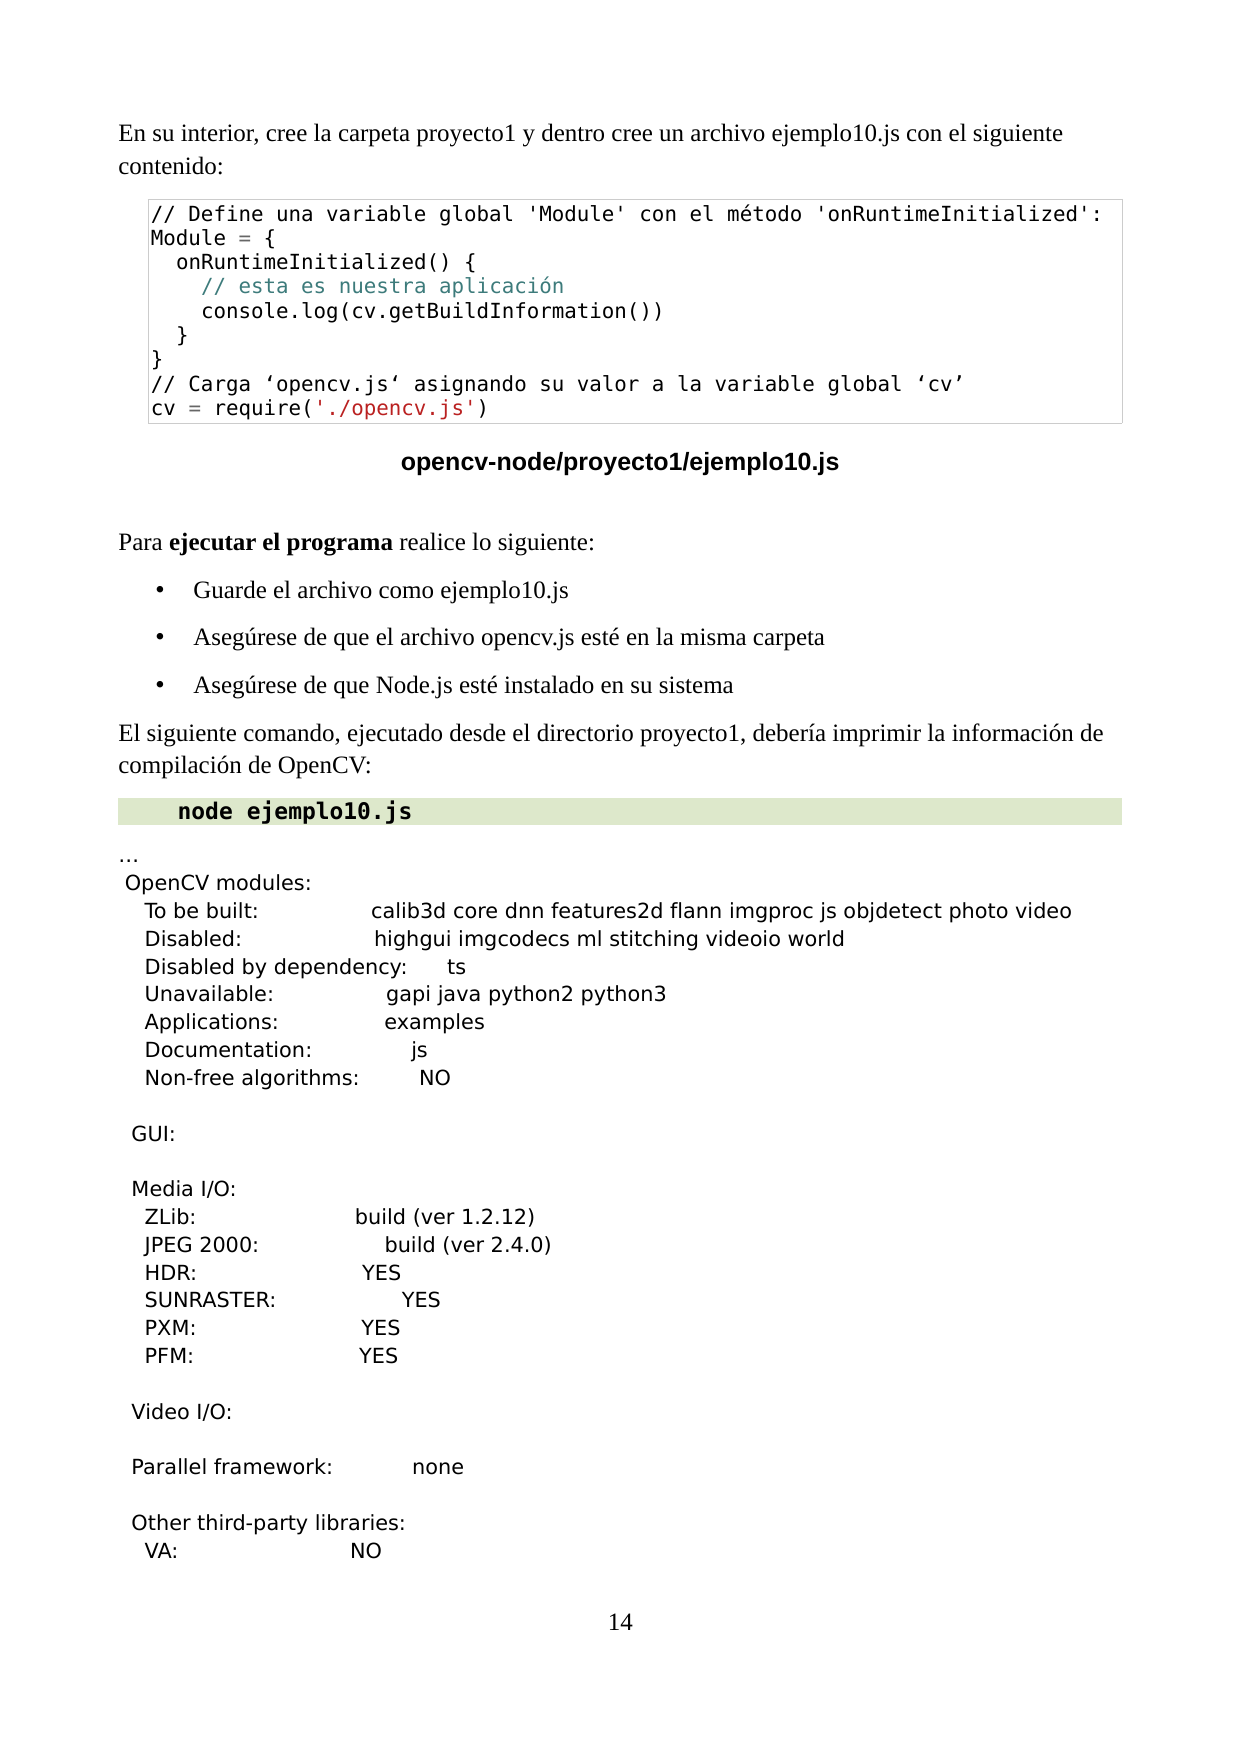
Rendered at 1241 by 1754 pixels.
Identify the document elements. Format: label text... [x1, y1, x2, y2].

text Unavailable: gapi java python2 python3 [118, 982, 1122, 1007]
text Applications: examples [118, 1010, 1122, 1034]
text Non-free algorithms: NO [118, 1066, 1122, 1090]
text ZLib: build (ver 1.2.12) [118, 1205, 1122, 1229]
text } [149, 320, 1122, 344]
text Disabled by dependency: ts [118, 955, 1122, 979]
text PFM: YES [118, 1344, 1122, 1368]
text OpenCV modules: [118, 871, 1122, 896]
text HDR: YES [118, 1261, 1122, 1285]
text } [149, 344, 1122, 369]
text // Define una variable global 'Module' con el método 'onRuntimeInitialized': [149, 200, 1122, 223]
text Module = { [149, 223, 1122, 247]
text En su interior, cree la carpeta proyecto1 y dentro cree un archivo ejemplo10.js con el siguiente contenido: [118, 118, 1122, 180]
text … [118, 843, 1122, 868]
text Documentation: js [118, 1038, 1122, 1062]
text PXM: YES [118, 1316, 1122, 1341]
text // Carga ‘opencv.js‘ asignando su valor a la variable global ‘cv’ [149, 369, 1122, 393]
text opencv-node/proyecto1/ejemplo10.js [118, 447, 1122, 476]
text cv = require('./opencv.js') [149, 393, 1122, 423]
list Asegúrese de que el archivo opencv.js esté en la misma carpeta [156, 622, 1122, 651]
list Asegúrese de que Node.js esté instalado en su sistema [156, 670, 1122, 699]
text El siguiente comando, ejecutado desde el directorio proyecto1, debería imprimir la información de compilación de OpenCV: [118, 718, 1122, 779]
text GUI: [118, 1122, 1122, 1146]
text JPEG 2000: build (ver 2.4.0) [118, 1233, 1122, 1257]
text // esta es nuestra aplicación [149, 272, 1122, 296]
text Parallel framework: none [118, 1455, 1122, 1479]
text console.log(cv.getBuildInformation()) [149, 296, 1122, 320]
text node ejemplo10.js [118, 798, 1122, 825]
text Video I/O: [118, 1400, 1122, 1424]
text Media I/O: [118, 1177, 1122, 1201]
text Disabled: highgui imgcodecs ml stitching videoio world [118, 927, 1122, 951]
text VA: NO [118, 1539, 1122, 1563]
text Para ejecutar el programa realice lo siguiente: [118, 527, 1122, 556]
text Other third-party libraries: [118, 1511, 1122, 1535]
text To be built: calib3d core dnn features2d flann imgproc js objdetect photo video [118, 899, 1122, 923]
text onRuntimeInitialized() { [149, 247, 1122, 272]
list Guarde el archivo como ejemplo10.js [156, 575, 1122, 603]
text SUNRASTER: YES [118, 1288, 1122, 1313]
